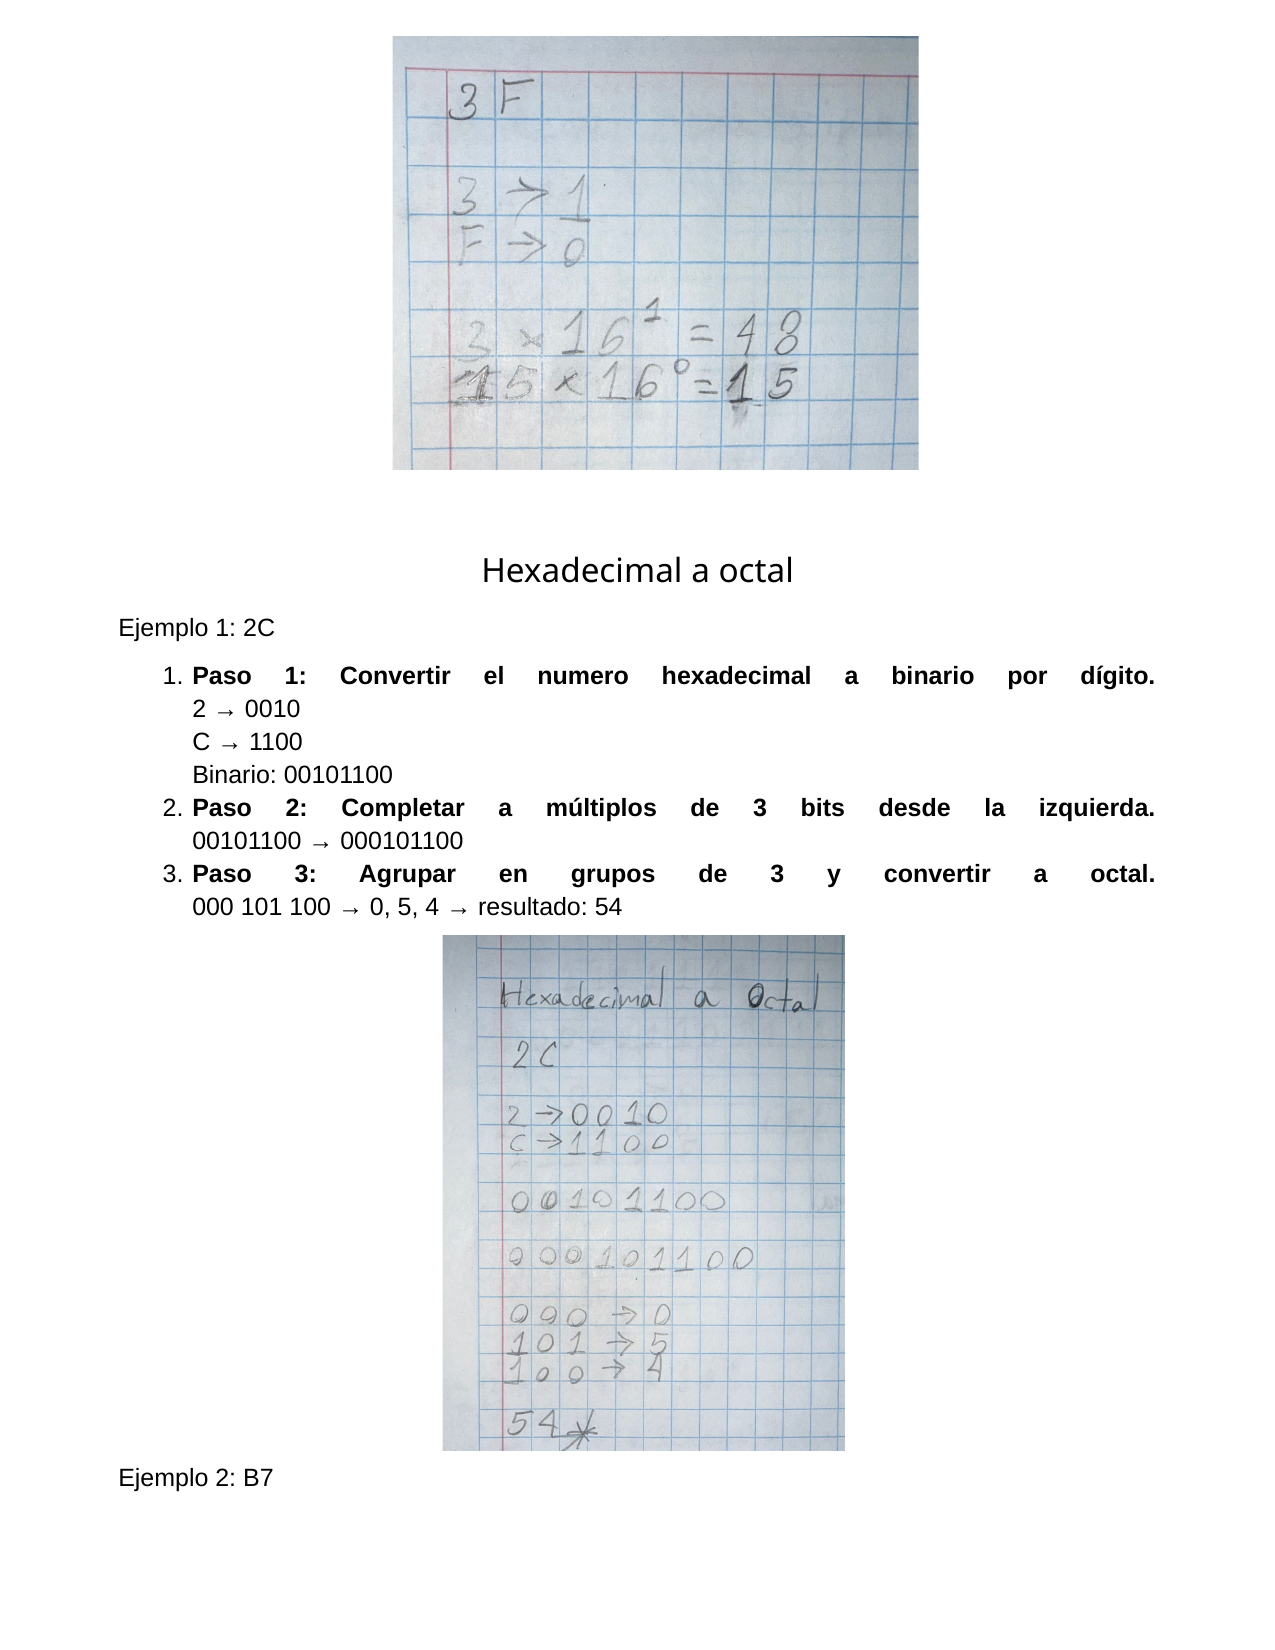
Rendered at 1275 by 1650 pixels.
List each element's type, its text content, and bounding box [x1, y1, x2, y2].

text Ejemplo 2: B7 [118, 1463, 1157, 1492]
text Ejemplo 1: 2C [118, 613, 1157, 642]
list Paso 2: Completar a múltiplos de 3 bits desde la izquierda. 00101100 → 000101100 [162, 793, 1157, 855]
picture [442, 935, 845, 1451]
list Paso 3: Agrupar en grupos de 3 y convertir a octal. 000 101 100 → 0, 5, 4 → resultado: 54 [162, 859, 1157, 921]
text Hexadecimal a octal [118, 547, 1157, 592]
list Paso 1: Convertir el numero hexadecimal a binario por dígito. 2 → 0010 [162, 661, 1157, 723]
list Binario: 00101100 [162, 760, 1157, 789]
list C → 1100 [162, 727, 1157, 756]
picture [392, 36, 919, 470]
